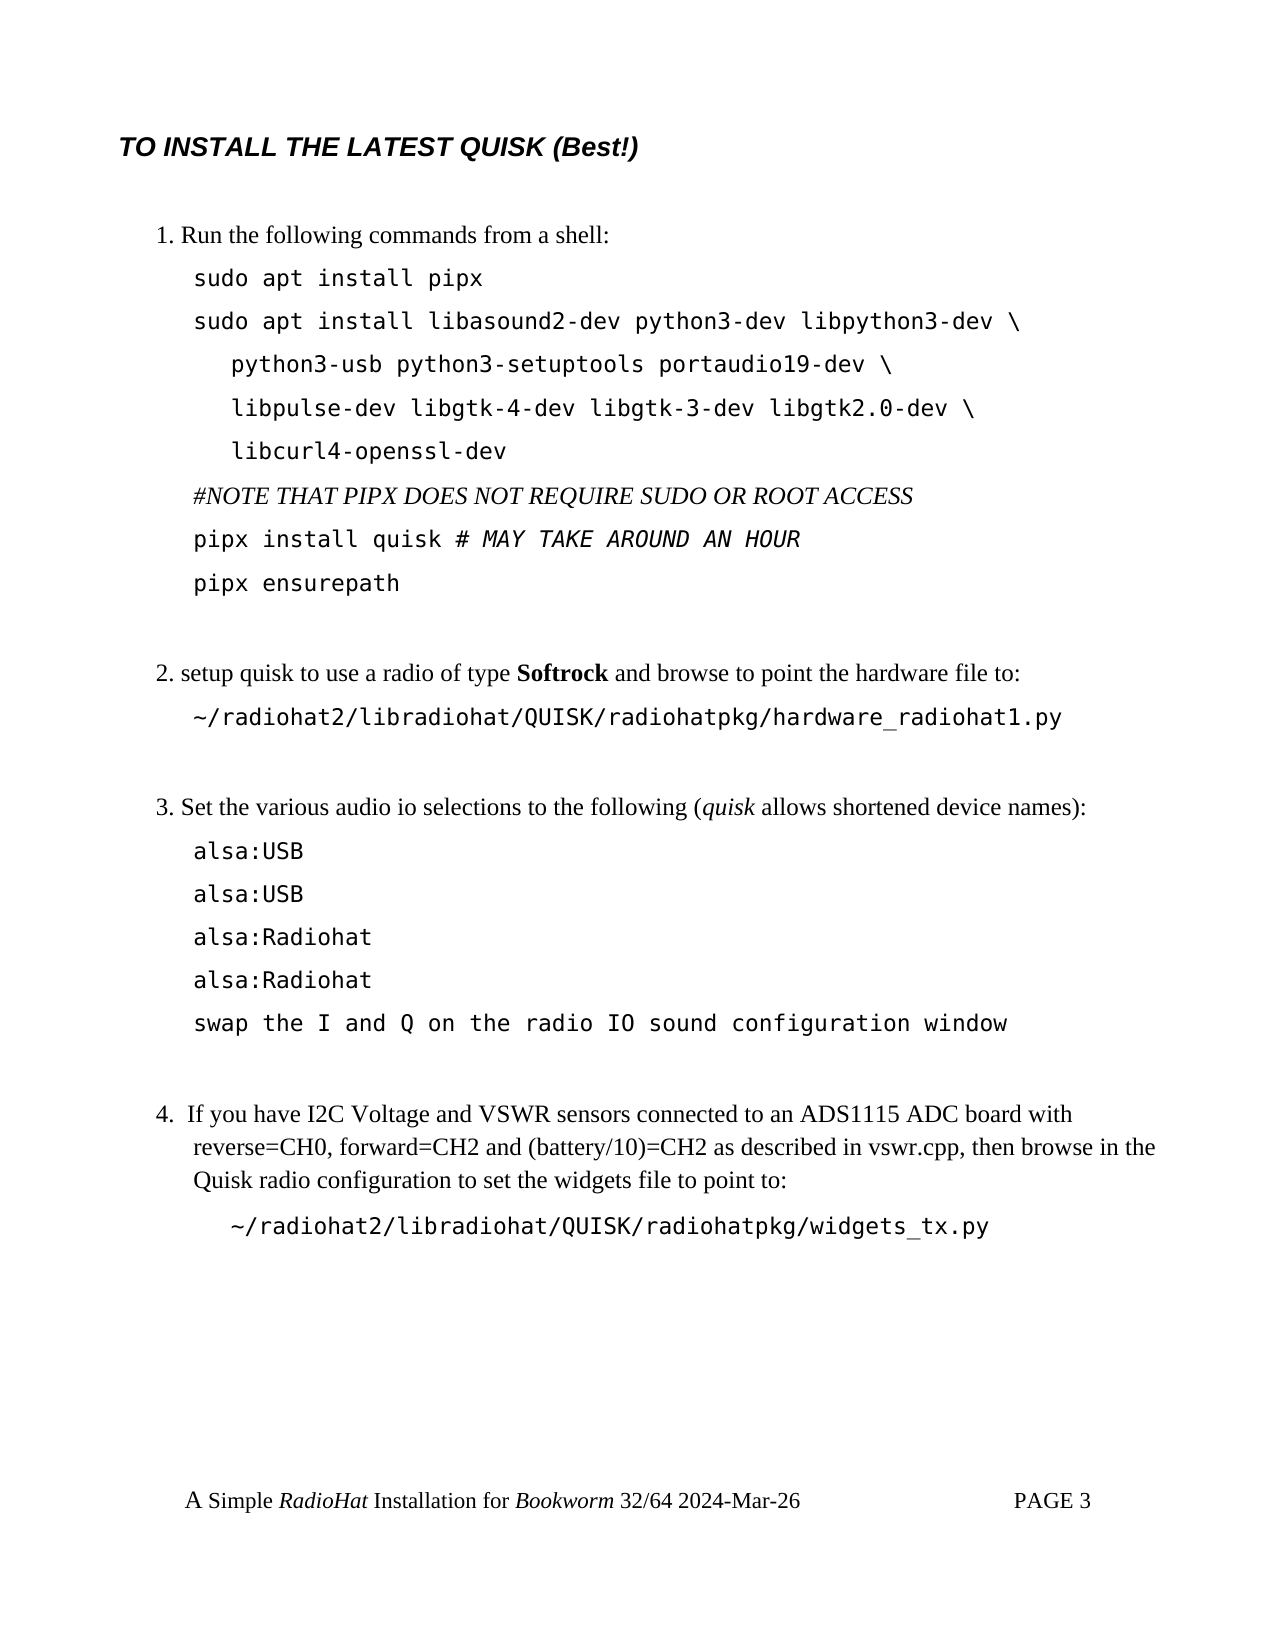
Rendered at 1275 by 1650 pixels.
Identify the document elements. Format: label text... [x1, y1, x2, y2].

list 4. If you have I2C Voltage and VSWR sensors connected to an ADS1115 ADC board with reverse=CH0, forward=CH2 and (battery/10)=CH2 as described in vswr.cpp, then browse in the Quisk radio configuration to set the widgets file to point to: [156, 1099, 1157, 1194]
list ~/radiohat2/libradiohat/QUISK/radiohatpkg/widgets_tx.py [193, 1211, 1157, 1239]
list #NOTE THAT PIPX DOES NOT REQUIRE SUDO OR ROOT ACCESS [156, 481, 1157, 510]
list alsa:Radiohat [193, 924, 1157, 951]
list alsa:USB [193, 838, 1157, 865]
list pipx install quisk # MAY TAKE AROUND AN HOUR [193, 527, 1157, 553]
list swap the I and Q on the radio IO sound configuration window [193, 1011, 1157, 1037]
list python3-usb python3-setuptools portaudio19-dev \ [193, 352, 1157, 378]
list sudo apt install libasound2-dev python3-dev libpython3-dev \ [193, 308, 1157, 335]
list libcurl4-openssl-dev [193, 438, 1157, 464]
list ~/radiohat2/libradiohat/QUISK/radiohatpkg/hardware_radiohat1.py [193, 704, 1157, 731]
list sudo apt install pipx [193, 265, 1157, 292]
list pipx ensurepath [193, 570, 1157, 596]
list alsa:Radiohat [193, 967, 1157, 994]
text 3. Set the various audio io selections to the following (quisk allows shortened device names): [156, 792, 1157, 821]
text 2. setup quisk to use a radio of type Softrock and browse to point the hardware file to: [156, 658, 1157, 687]
list libpulse-dev libgtk-4-dev libgtk-3-dev libgtk2.0-dev \ [193, 395, 1157, 421]
list 1. Run the following commands from a shell: [156, 220, 1157, 249]
list alsa:USB [193, 881, 1157, 908]
subtitle TO INSTALL THE LATEST QUISK (Best!) [118, 131, 1157, 162]
